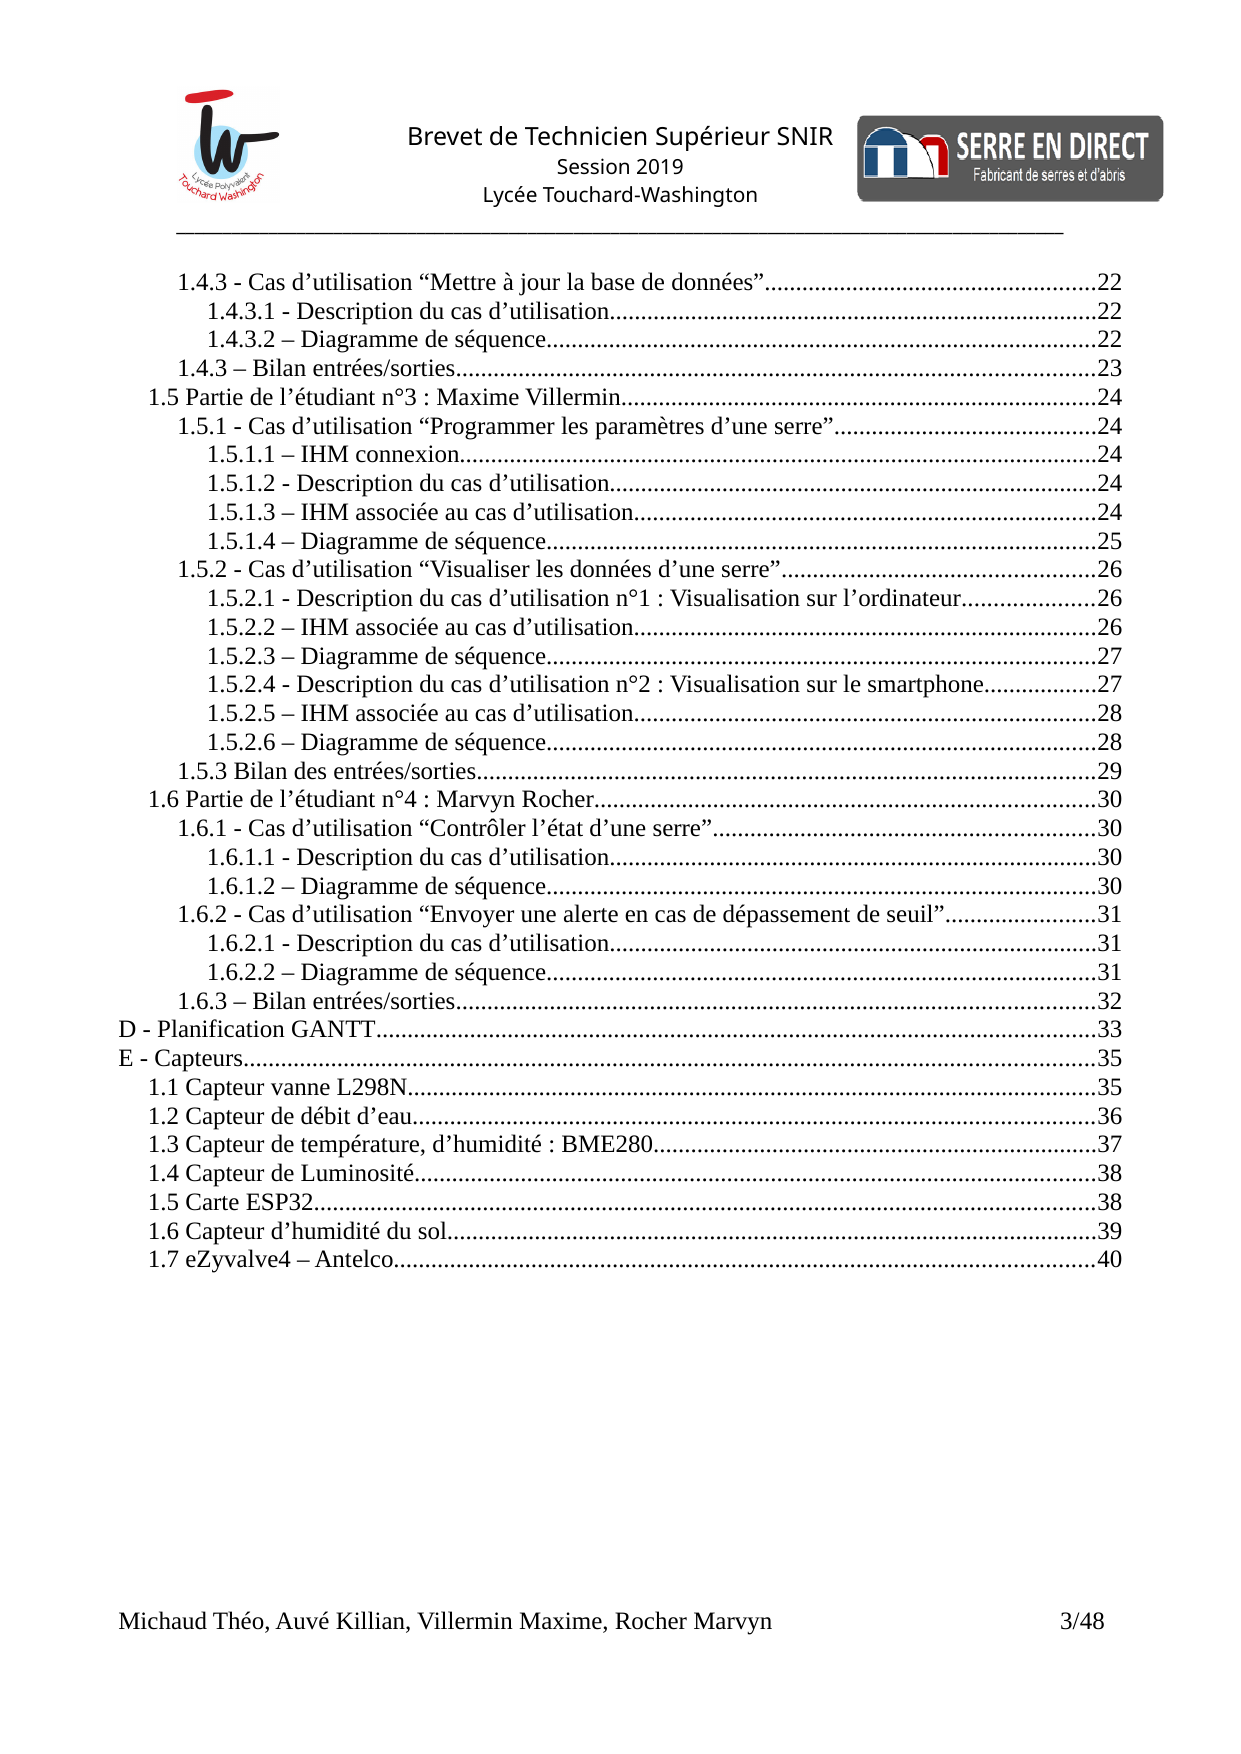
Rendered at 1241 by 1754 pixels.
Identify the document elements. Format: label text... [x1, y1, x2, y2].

text 1.5.2.5 – IHM associée au cas d’utilisation 28 [207, 698, 1122, 727]
text D - Planification GANTT 33 [118, 1014, 1122, 1043]
text 1.5.1.2 - Description du cas d’utilisation 24 [207, 468, 1122, 497]
text 1.5 Carte ESP32 38 [148, 1187, 1122, 1216]
text 1.4.3 – Bilan entrées/sorties 23 [177, 353, 1122, 382]
text 1.5.2 - Cas d’utilisation “Visualiser les données d’une serre” 26 [177, 554, 1122, 583]
text 1.6.1.2 – Diagramme de séquence 30 [207, 871, 1122, 899]
text 1.5.2.2 – IHM associée au cas d’utilisation 26 [207, 612, 1122, 641]
text 1.6.2.1 - Description du cas d’utilisation 31 [207, 928, 1122, 957]
text 1.4.3.1 - Description du cas d’utilisation 22 [207, 296, 1122, 324]
text 1.6 Partie de l’étudiant n°4 : Marvyn Rocher 30 [148, 784, 1122, 813]
text 1.5 Partie de l’étudiant n°3 : Maxime Villermin 24 [148, 382, 1122, 411]
text 1.5.1.4 – Diagramme de séquence 25 [207, 526, 1122, 554]
text 1.5.2.4 - Description du cas d’utilisation n°2 : Visualisation sur le smartphone 27 [207, 669, 1122, 698]
picture [852, 113, 1167, 206]
text 1.6.3 – Bilan entrées/sorties 32 [177, 986, 1122, 1014]
text 1.5.3 Bilan des entrées/sorties 29 [177, 756, 1122, 784]
text 1.4 Capteur de Luminosité 38 [148, 1158, 1122, 1187]
text 1.7 eZyvalve4 – Antelco 40 [148, 1244, 1122, 1273]
text 1.4.3 - Cas d’utilisation “Mettre à jour la base de données” 22 [177, 267, 1122, 296]
text 1.5.2.6 – Diagramme de séquence 28 [207, 727, 1122, 756]
text 1.6.2 - Cas d’utilisation “Envoyer une alerte en cas de dépassement de seuil” 31 [177, 899, 1122, 928]
text 1.6.1.1 - Description du cas d’utilisation 30 [207, 842, 1122, 871]
text 1.3 Capteur de température, d’humidité : BME280 37 [148, 1129, 1122, 1158]
text 1.2 Capteur de débit d’eau 36 [148, 1101, 1122, 1129]
text 1.4.3.2 – Diagramme de séquence 22 [207, 324, 1122, 353]
text E - Capteurs 35 [118, 1043, 1122, 1072]
text 1.6.1 - Cas d’utilisation “Contrôler l’état d’une serre” 30 [177, 813, 1122, 842]
text 1.5.2.3 – Diagramme de séquence 27 [207, 641, 1122, 669]
picture [176, 86, 281, 203]
text 1.5.1.3 – IHM associée au cas d’utilisation 24 [207, 497, 1122, 526]
text 1.5.1.1 – IHM connexion 24 [207, 439, 1122, 468]
text 1.6 Capteur d’humidité du sol 39 [148, 1216, 1122, 1244]
text 1.1 Capteur vanne L298N 35 [148, 1072, 1122, 1101]
text 1.5.1 - Cas d’utilisation “Programmer les paramètres d’une serre” 24 [177, 411, 1122, 439]
text 1.6.2.2 – Diagramme de séquence 31 [207, 957, 1122, 986]
text 1.5.2.1 - Description du cas d’utilisation n°1 : Visualisation sur l’ordinateur 26 [207, 583, 1122, 612]
